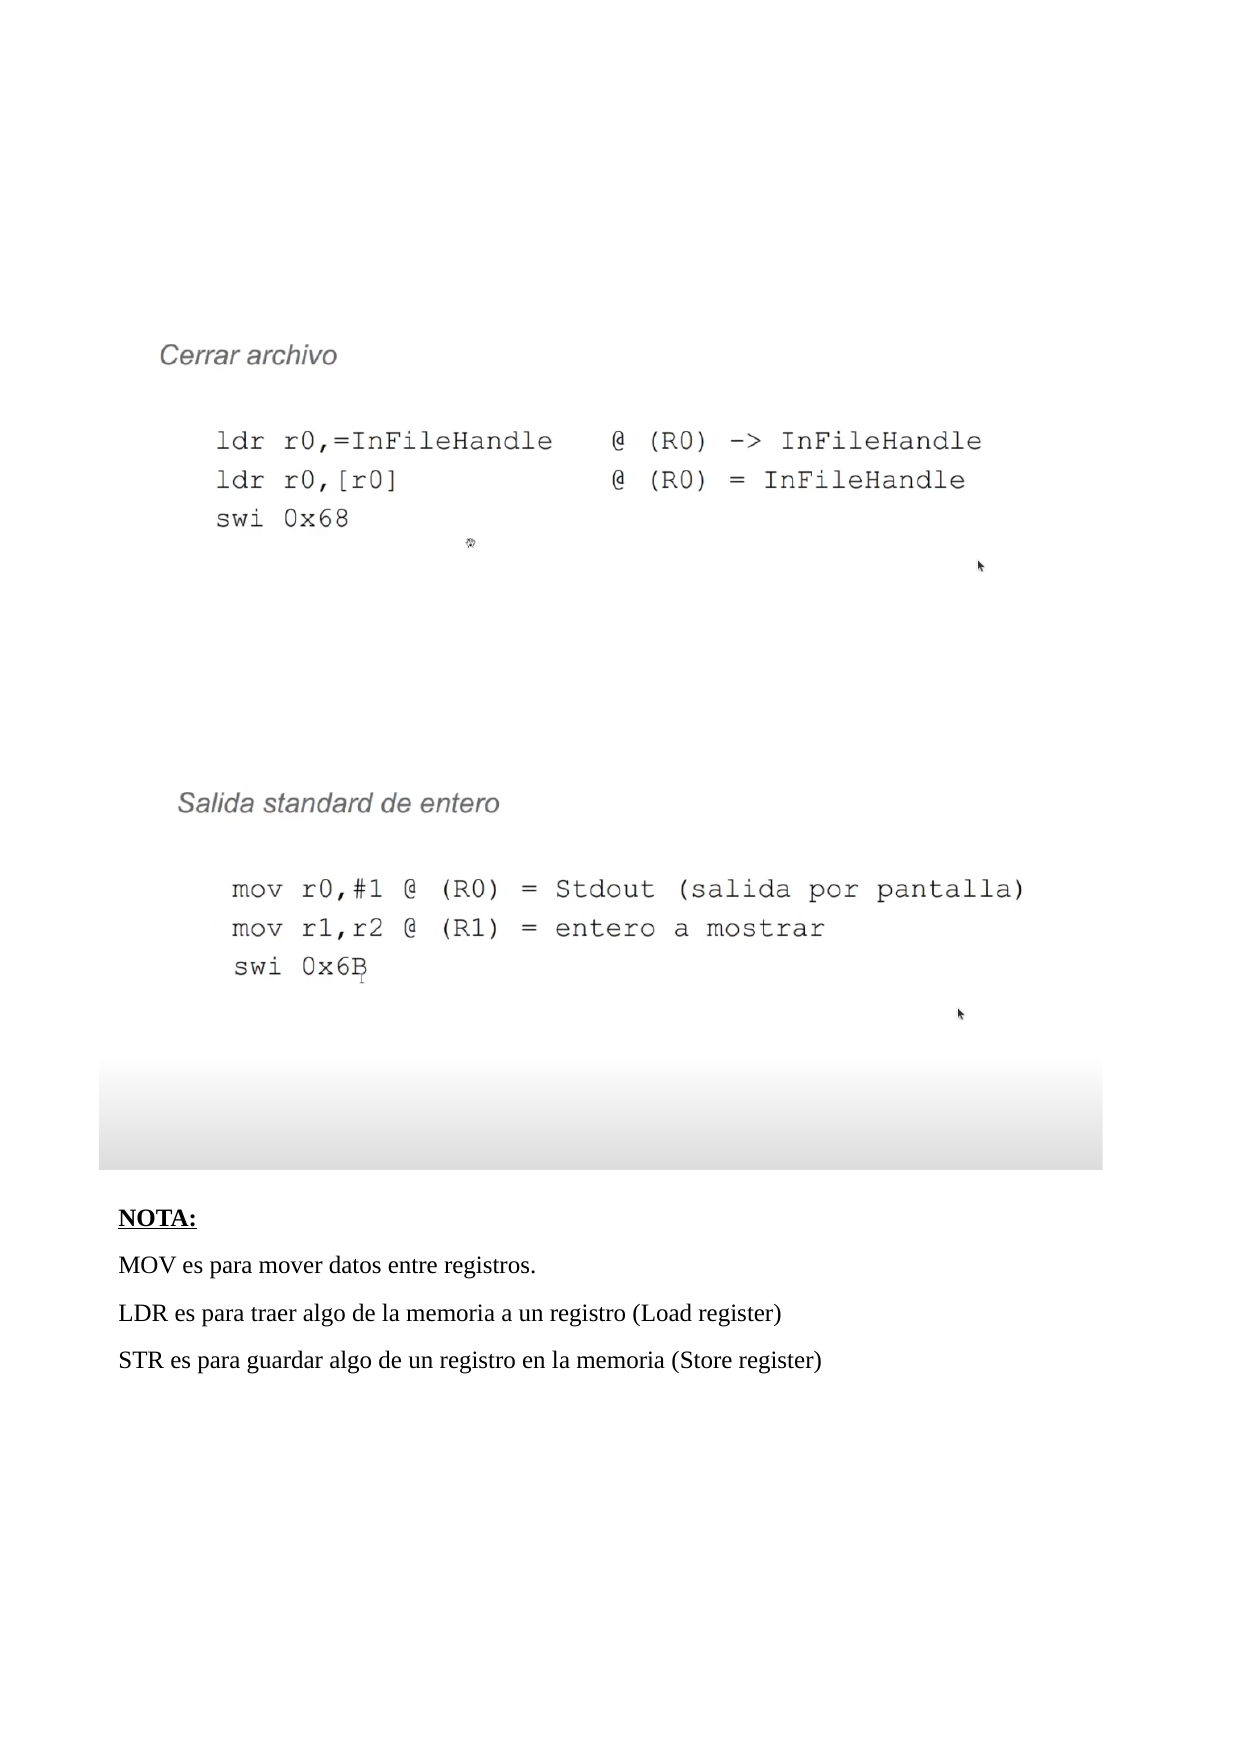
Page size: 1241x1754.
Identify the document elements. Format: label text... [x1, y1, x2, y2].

text MOV es para mover datos entre registros. [118, 1250, 1122, 1279]
text NOTA: [118, 722, 1122, 1231]
picture [118, 330, 1123, 722]
text LDR es para traer algo de la memoria a un registro (Load register) [118, 1298, 1122, 1327]
text STR es para guardar algo de un registro en la memoria (Store register) [118, 1345, 1122, 1374]
picture [98, 778, 1103, 1170]
